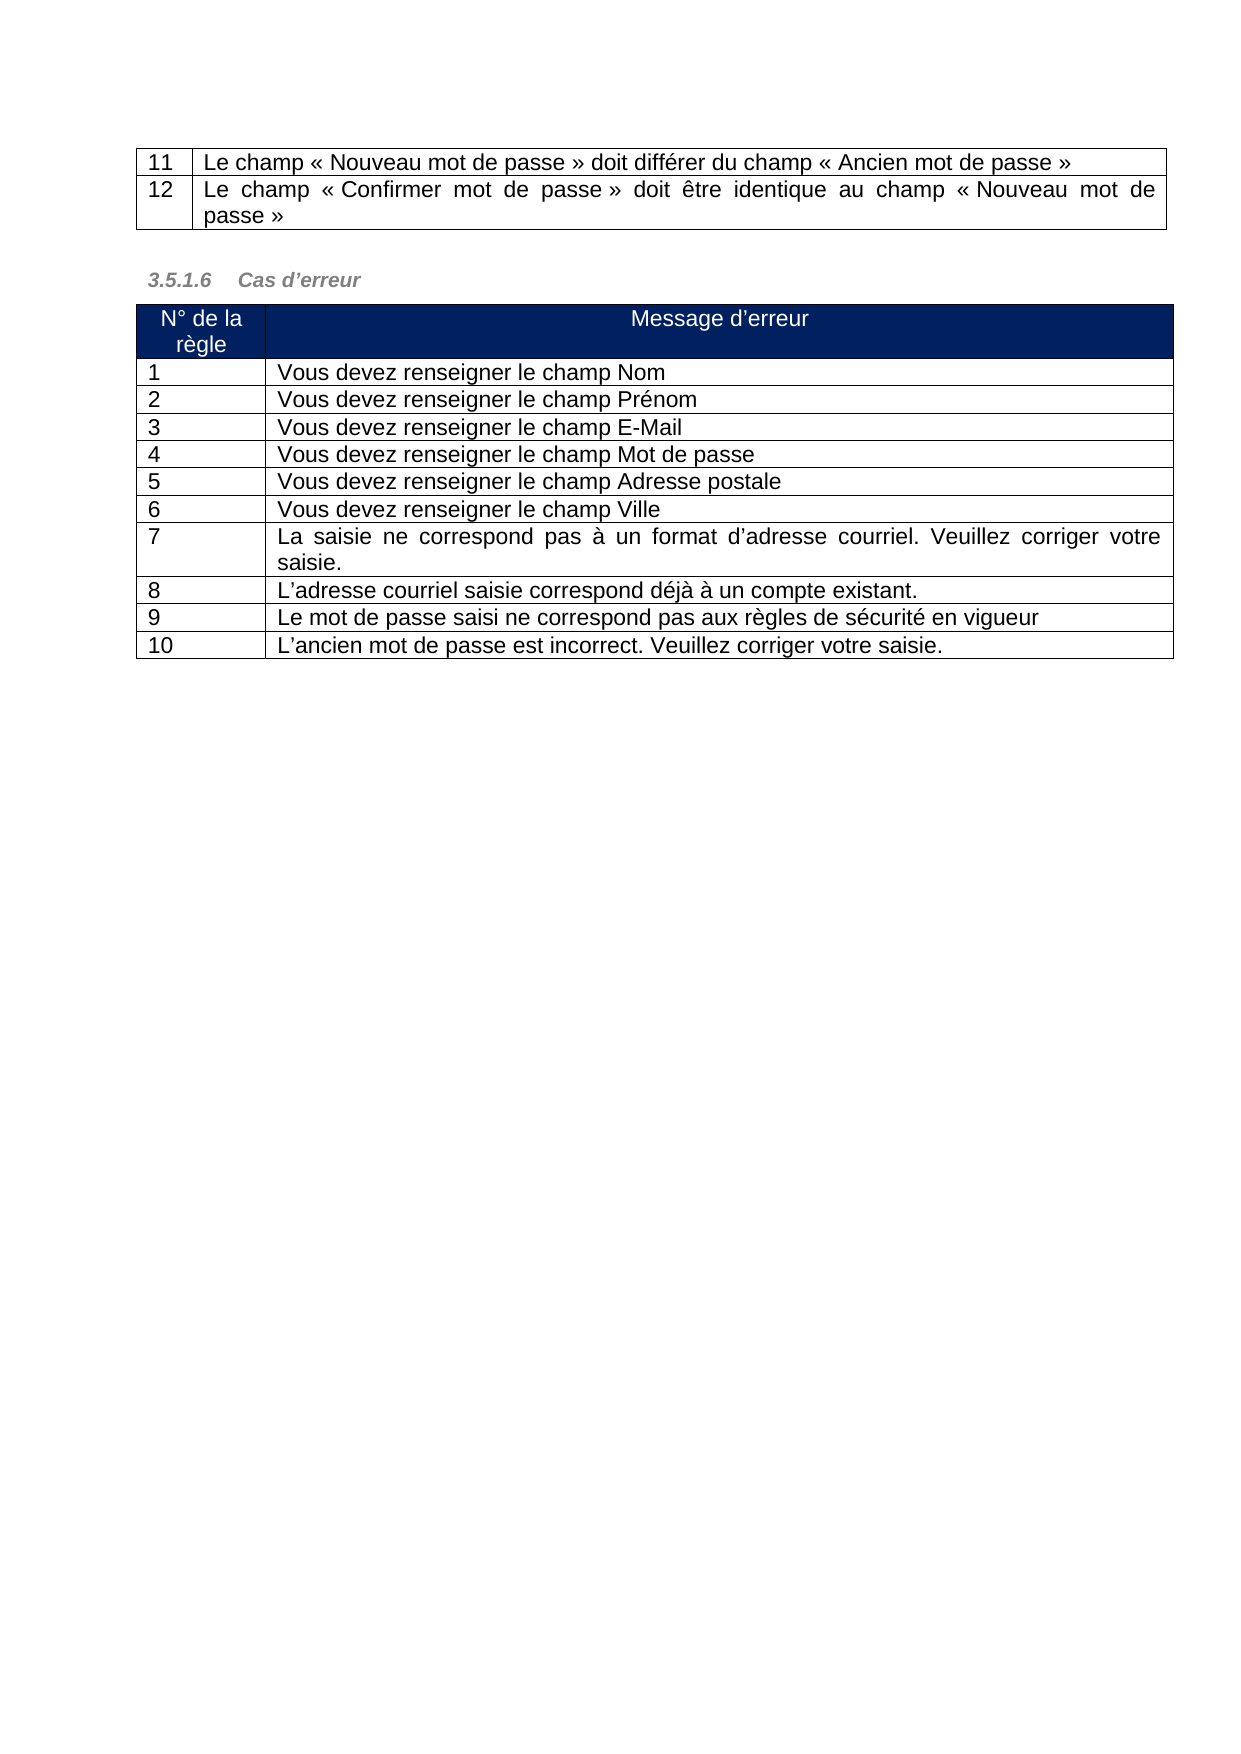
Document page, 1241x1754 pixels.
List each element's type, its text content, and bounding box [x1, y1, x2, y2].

table_cell Vous devez renseigner le champ Adresse postale [266, 468, 1173, 494]
table_cell 5 [137, 468, 265, 494]
table_cell 9 [137, 604, 265, 631]
table_header Message d’erreur [266, 305, 1173, 358]
table_cell 11 [137, 149, 192, 175]
table_header N° de la règle [137, 305, 265, 358]
table_cell Vous devez renseigner le champ Ville [266, 496, 1173, 522]
table_cell Vous devez renseigner le champ Prénom [266, 386, 1173, 412]
table_cell 7 [137, 523, 265, 576]
table_cell Vous devez renseigner le champ E-Mail [266, 414, 1173, 440]
table_cell Le mot de passe saisi ne correspond pas aux règles de sécurité en vigueur [266, 604, 1173, 631]
table_cell Vous devez renseigner le champ Nom [266, 359, 1173, 385]
table_cell 3 [137, 414, 265, 440]
table_cell 12 [137, 176, 192, 229]
table_cell La saisie ne correspond pas à un format d’adresse courriel. Veuillez corriger votre saisie. [266, 523, 1173, 576]
table_cell L’adresse courriel saisie correspond déjà à un compte existant. [266, 577, 1173, 603]
table_cell 1 [137, 359, 265, 385]
table_cell Vous devez renseigner le champ Mot de passe [266, 441, 1173, 467]
table_cell Le champ « Confirmer mot de passe » doit être identique au champ « Nouveau mot de passe » [193, 176, 1166, 229]
table_cell 2 [137, 386, 265, 412]
table_cell Le champ « Nouveau mot de passe » doit différer du champ « Ancien mot de passe » [193, 149, 1166, 175]
table_cell L’ancien mot de passe est incorrect. Veuillez corriger votre saisie. [266, 632, 1173, 658]
table_cell 10 [137, 632, 265, 658]
subtitle Cas d’erreur [148, 267, 1162, 291]
table_cell 8 [137, 577, 265, 603]
table_cell 4 [137, 441, 265, 467]
table_cell 6 [137, 496, 265, 522]
